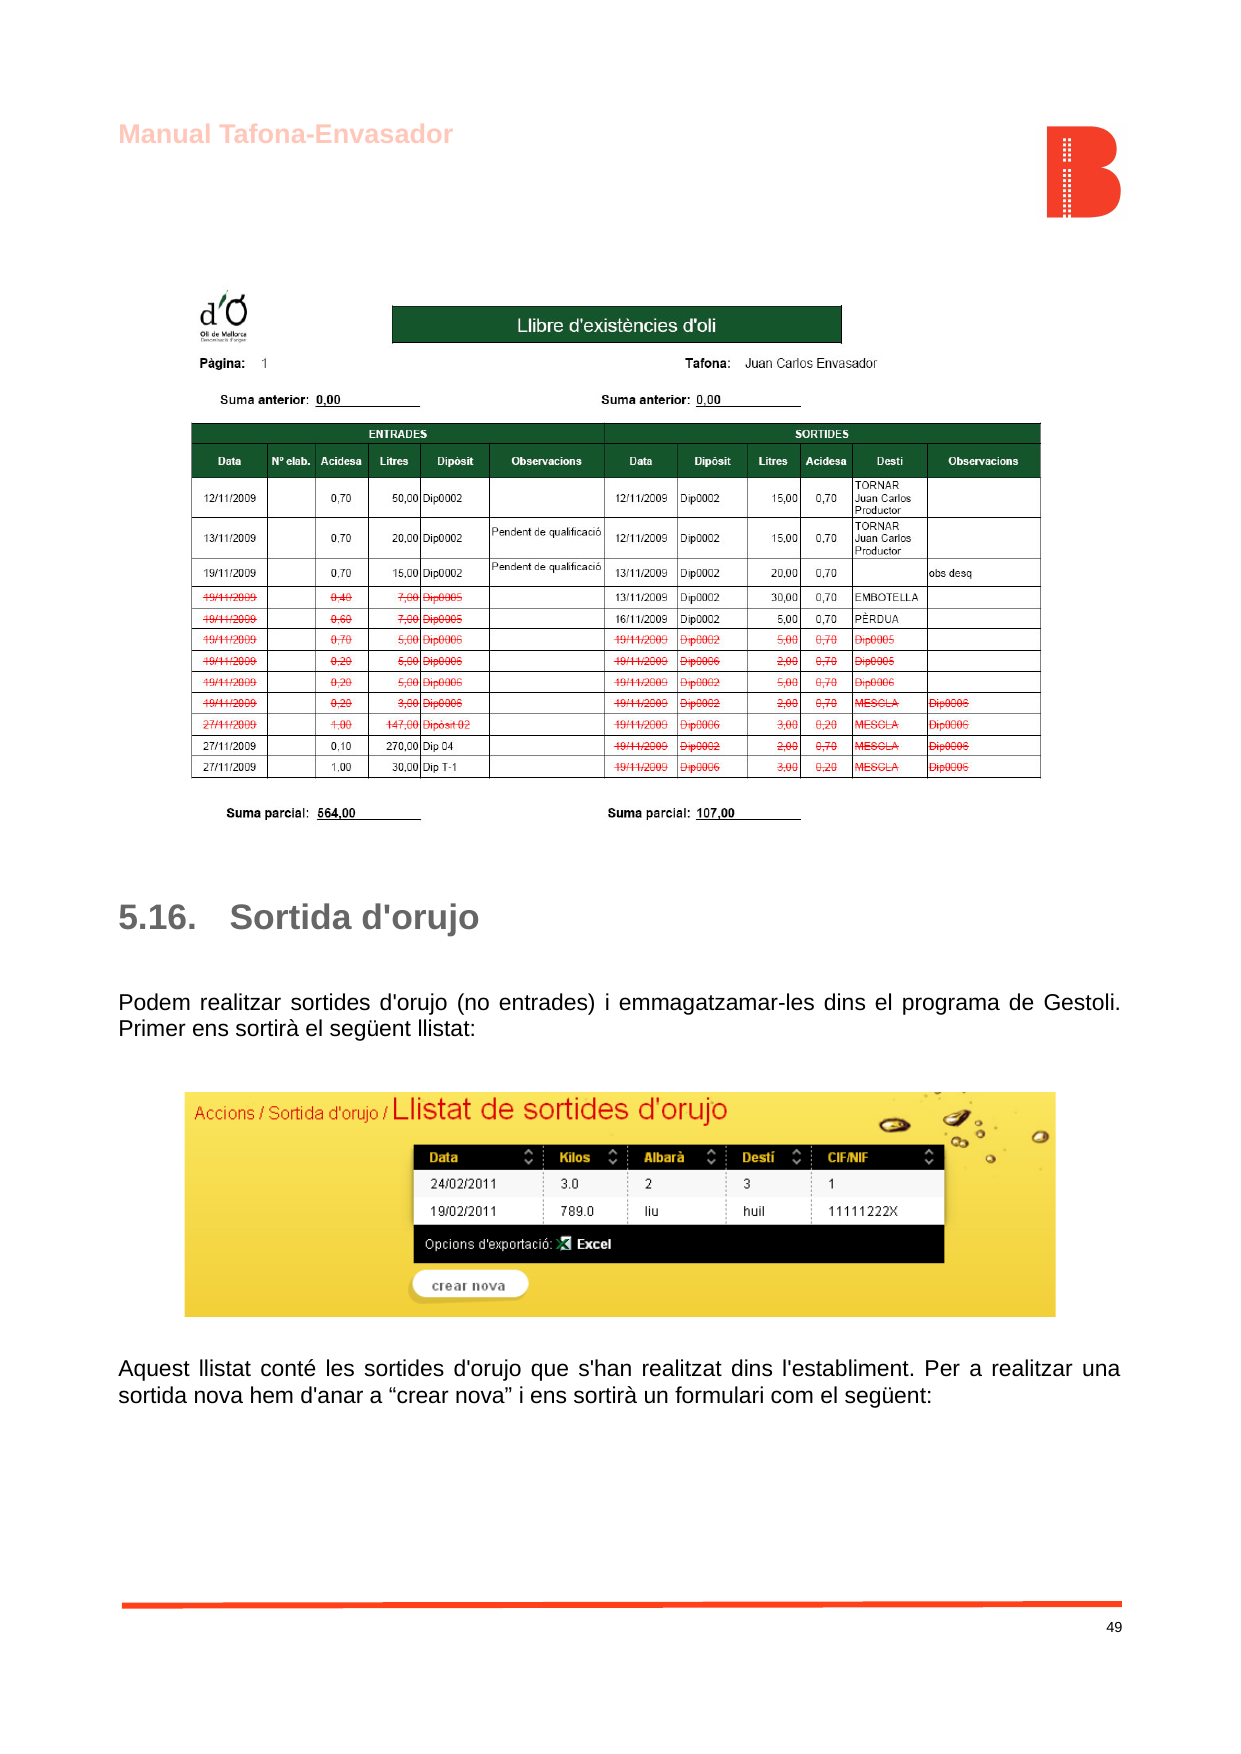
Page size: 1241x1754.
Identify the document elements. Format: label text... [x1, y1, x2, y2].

text Podem realitzar sortides d'orujo (no entrades) i emmagatzamar-les dins el programa de Gestoli. Primer ens sortirà el següent llistat: [118, 988, 1122, 1041]
text Aquest llistat conté les sortides d'orujo que s'han realitzat dins l'establiment. Per a realitzar una sortida nova hem d'anar a “crear nova” i ens sortirà un formulari com el següent: [118, 1355, 1122, 1408]
picture [184, 1092, 1056, 1317]
picture [1036, 124, 1130, 221]
picture [184, 272, 1056, 833]
subtitle Sortida d'orujo [118, 896, 1122, 937]
